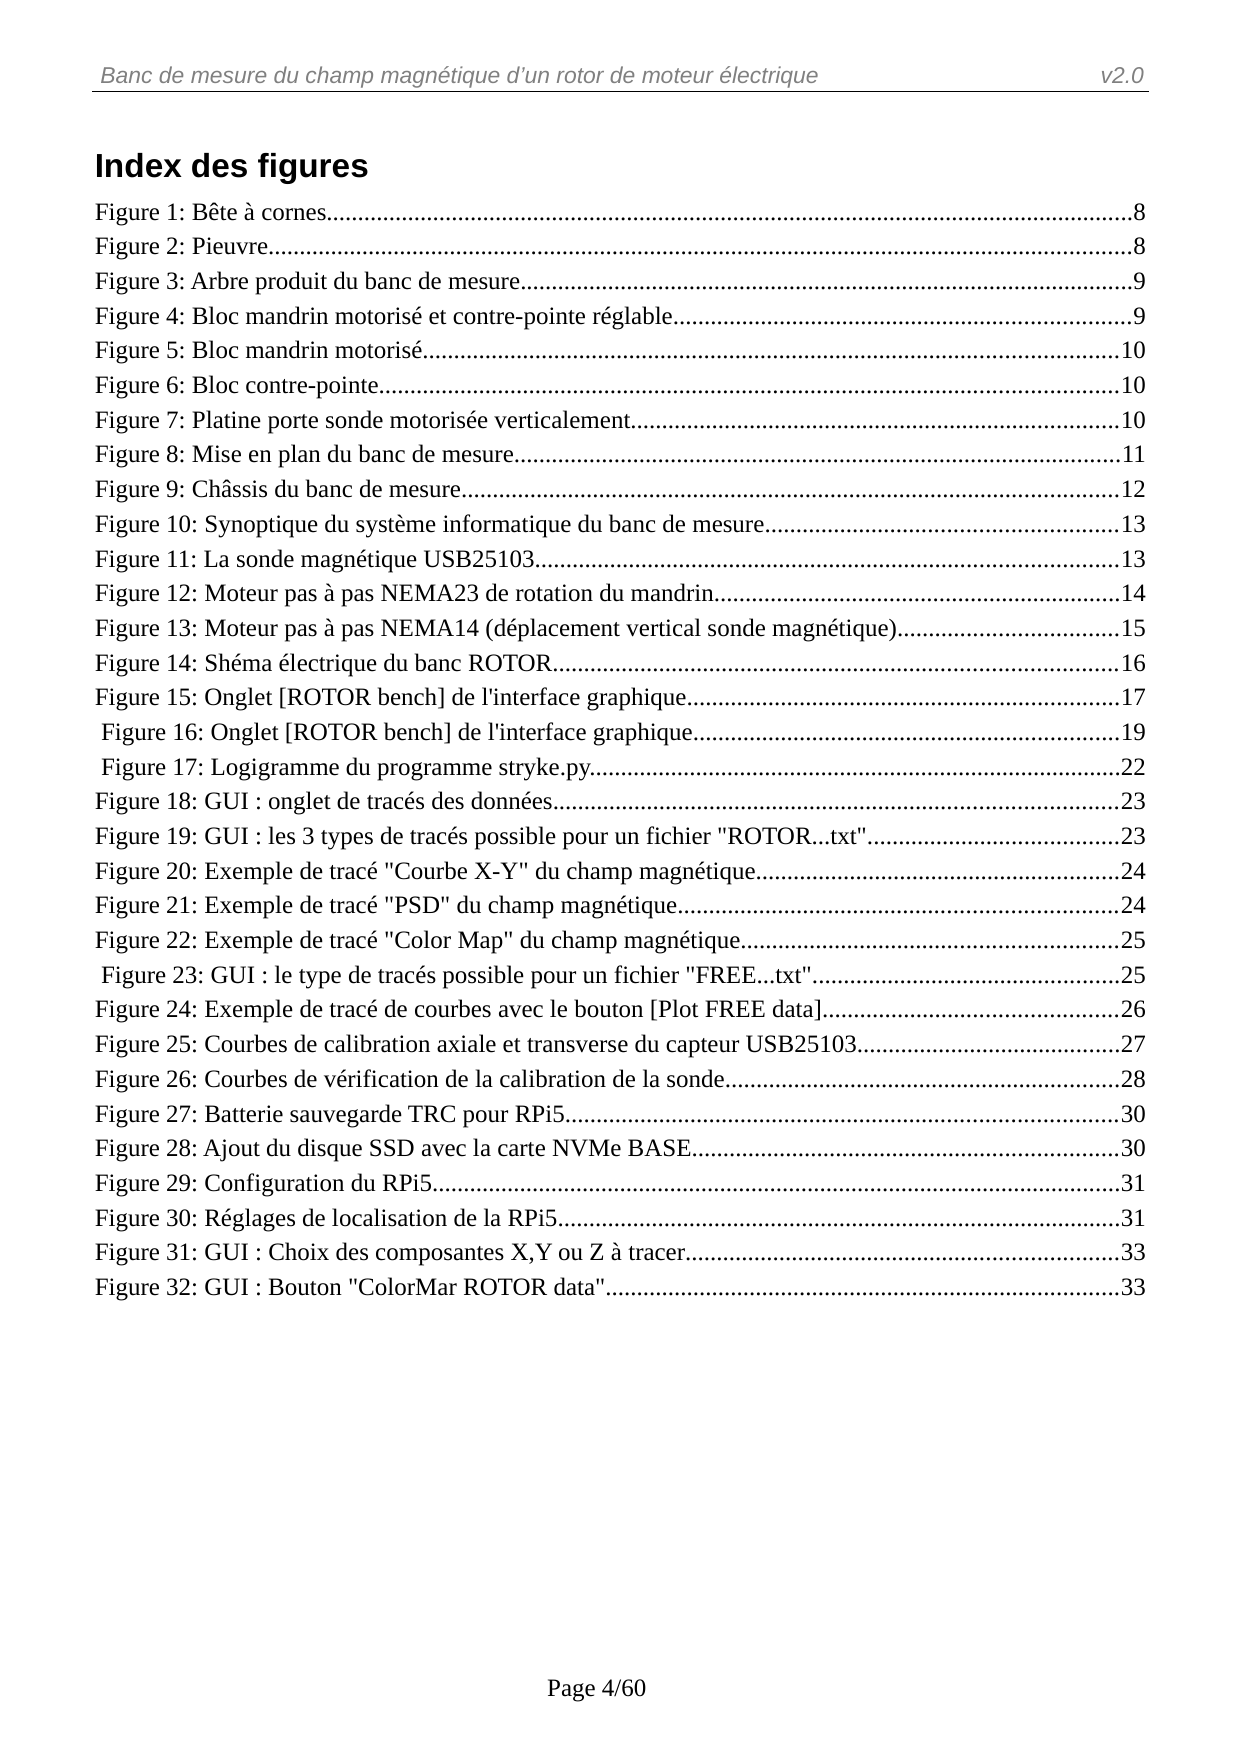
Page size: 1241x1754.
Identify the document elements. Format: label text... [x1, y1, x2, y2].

text Figure 12: Moteur pas à pas NEMA23 de rotation du mandrin. 14 [94, 578, 1146, 607]
text Figure 3: Arbre produit du banc de mesure. 9 [94, 266, 1146, 295]
text Figure 29: Configuration du RPi5 31 [94, 1168, 1146, 1197]
text Figure 32: GUI : Bouton "ColorMar ROTOR data" 33 [94, 1272, 1146, 1301]
text Figure 10: Synoptique du système informatique du banc de mesure 13 [94, 509, 1146, 538]
text Figure 26: Courbes de vérification de la calibration de la sonde. 28 [94, 1064, 1146, 1093]
text Figure 11: La sonde magnétique USB25103 13 [94, 544, 1146, 572]
text Figure 13: Moteur pas à pas NEMA14 (déplacement vertical sonde magnétique). 15 [94, 613, 1146, 642]
text Figure 6: Bloc contre-pointe. 10 [94, 370, 1146, 399]
subtitle Index des figures [94, 146, 1146, 184]
text Figure 27: Batterie sauvegarde TRC pour RPi5 30 [94, 1099, 1146, 1127]
text Figure 19: GUI : les 3 types de tracés possible pour un fichier "ROTOR...txt". 23 [94, 821, 1146, 850]
text Figure 30: Réglages de localisation de la RPi5 31 [94, 1203, 1146, 1231]
text Figure 2: Pieuvre 8 [94, 231, 1146, 260]
text Figure 22: Exemple de tracé "Color Map" du champ magnétique. 25 [94, 925, 1146, 954]
text Figure 9: Châssis du banc de mesure. 12 [94, 474, 1146, 503]
text Figure 23: GUI : le type de tracés possible pour un fichier "FREE...txt". 25 [94, 960, 1146, 989]
text Figure 28: Ajout du disque SSD avec la carte NVMe BASE. 30 [94, 1133, 1146, 1162]
text Figure 21: Exemple de tracé "PSD" du champ magnétique. 24 [94, 891, 1146, 919]
text Figure 16: Onglet [ROTOR bench] de l'interface graphique. 19 [94, 717, 1146, 746]
text Figure 8: Mise en plan du banc de mesure. 11 [94, 439, 1146, 468]
text Figure 18: GUI : onglet de tracés des données. 23 [94, 786, 1146, 815]
text Figure 7: Platine porte sonde motorisée verticalement. 10 [94, 405, 1146, 434]
text Figure 14: Shéma électrique du banc ROTOR. 16 [94, 648, 1146, 676]
text Figure 5: Bloc mandrin motorisé. 10 [94, 336, 1146, 364]
text Figure 4: Bloc mandrin motorisé et contre-pointe réglable. 9 [94, 301, 1146, 329]
text Figure 20: Exemple de tracé "Courbe X-Y" du champ magnétique. 24 [94, 856, 1146, 884]
text Figure 1: Bête à cornes 8 [94, 197, 1146, 226]
text Figure 25: Courbes de calibration axiale et transverse du capteur USB25103 27 [94, 1029, 1146, 1058]
text Figure 31: GUI : Choix des composantes X,Y ou Z à tracer 33 [94, 1237, 1146, 1266]
text Figure 15: Onglet [ROTOR bench] de l'interface graphique 17 [94, 682, 1146, 711]
text Figure 17: Logigramme du programme stryke.py. 22 [94, 752, 1146, 781]
text Figure 24: Exemple de tracé de courbes avec le bouton [Plot FREE data]. 26 [94, 994, 1146, 1023]
